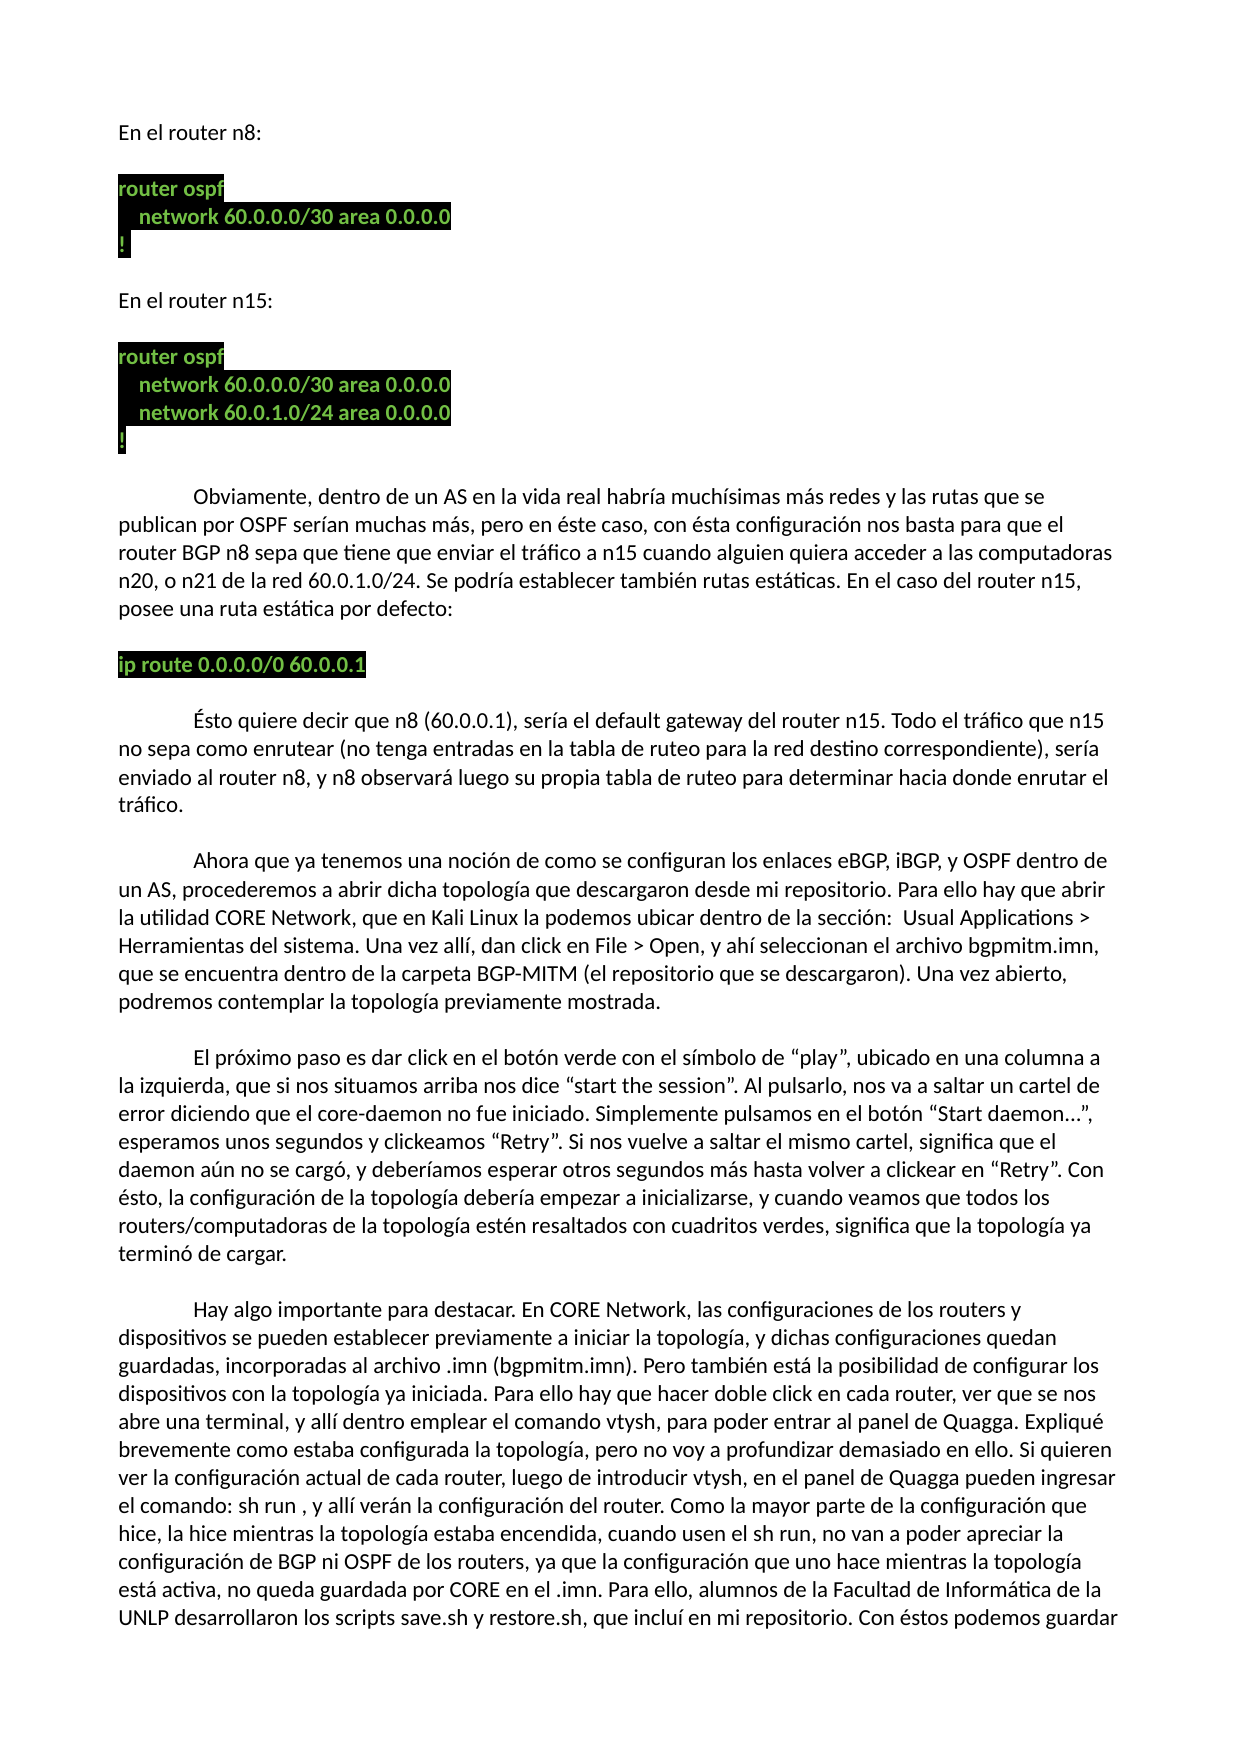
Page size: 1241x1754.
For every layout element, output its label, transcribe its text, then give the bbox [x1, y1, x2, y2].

text ! [118, 230, 1122, 286]
text Ahora que ya tenemos una noción de como se configuran los enlaces eBGP, iBGP, y OSPF dentro de un AS, procederemos a abrir dicha topología que descargaron desde mi repositorio. Para ello hay que abrir la utilidad CORE Network, que en Kali Linux la podemos ubicar dentro de la sección: Usual Applications > Herramientas del sistema. Una vez allí, dan click en File > Open, y ahí seleccionan el archivo bgpmitm.imn, que se encuentra dentro de la carpeta BGP-MITM (el repositorio que se descargaron). Una vez abierto, podremos contemplar la topología previamente mostrada. [118, 847, 1122, 1015]
text router ospf [118, 174, 1122, 202]
text Ésto quiere decir que n8 (60.0.0.1), sería el default gateway del router n15. Todo el tráfico que n15 no sepa como enrutear (no tenga entradas en la tabla de ruteo para la red destino correspondiente), sería enviado al router n8, y n8 observará luego su propia tabla de ruteo para determinar hacia donde enrutar el tráfico. [118, 707, 1122, 819]
text ! [118, 426, 1122, 454]
text router ospf [118, 342, 1122, 370]
text network 60.0.0.0/30 area 0.0.0.0 [118, 370, 1122, 398]
text El próximo paso es dar click en el botón verde con el símbolo de “play”, ubicado en una columna a la izquierda, que si nos situamos arriba nos dice “start the session”. Al pulsarlo, nos va a saltar un cartel de error diciendo que el core-daemon no fue iniciado. Simplemente pulsamos en el botón “Start daemon...”, esperamos unos segundos y clickeamos “Retry”. Si nos vuelve a saltar el mismo cartel, significa que el daemon aún no se cargó, y deberíamos esperar otros segundos más hasta volver a clickear en “Retry”. Con ésto, la configuración de la topología debería empezar a inicializarse, y cuando veamos que todos los routers/computadoras de la topología estén resaltados con cuadritos verdes, significa que la topología ya terminó de cargar. [118, 1043, 1122, 1267]
text Hay algo importante para destacar. En CORE Network, las configuraciones de los routers y dispositivos se pueden establecer previamente a iniciar la topología, y dichas configuraciones quedan guardadas, incorporadas al archivo .imn (bgpmitm.imn). Pero también está la posibilidad de configurar los dispositivos con la topología ya iniciada. Para ello hay que hacer doble click en cada router, ver que se nos abre una terminal, y allí dentro emplear el comando vtysh, para poder entrar al panel de Quagga. Expliqué brevemente como estaba configurada la topología, pero no voy a profundizar demasiado en ello. Si quieren ver la configuración actual de cada router, luego de introducir vtysh, en el panel de Quagga pueden ingresar el comando: sh run , y allí verán la configuración del router. Como la mayor parte de la configuración que hice, la hice mientras la topología estaba encendida, cuando usen el sh run, no van a poder apreciar la configuración de BGP ni OSPF de los routers, ya que la configuración que uno hace mientras la topología está activa, no queda guardada por CORE en el .imn. Para ello, alumnos de la Facultad de Informática de la UNLP desarrollaron los scripts save.sh y restore.sh, que incluí en mi repositorio. Con éstos podemos guardar [118, 1295, 1122, 1631]
text En el router n8: [118, 118, 1122, 146]
text network 60.0.0.0/30 area 0.0.0.0 [118, 202, 1122, 230]
text En el router n15: [118, 286, 1122, 314]
text Obviamente, dentro de un AS en la vida real habría muchísimas más redes y las rutas que se publican por OSPF serían muchas más, pero en éste caso, con ésta configuración nos basta para que el router BGP n8 sepa que tiene que enviar el tráfico a n15 cuando alguien quiera acceder a las computadoras n20, o n21 de la red 60.0.1.0/24. Se podría establecer también rutas estáticas. En el caso del router n15, posee una ruta estática por defecto: ip route 0.0.0.0/0 60.0.0.1 [118, 482, 1122, 678]
text network 60.0.1.0/24 area 0.0.0.0 [118, 398, 1122, 426]
